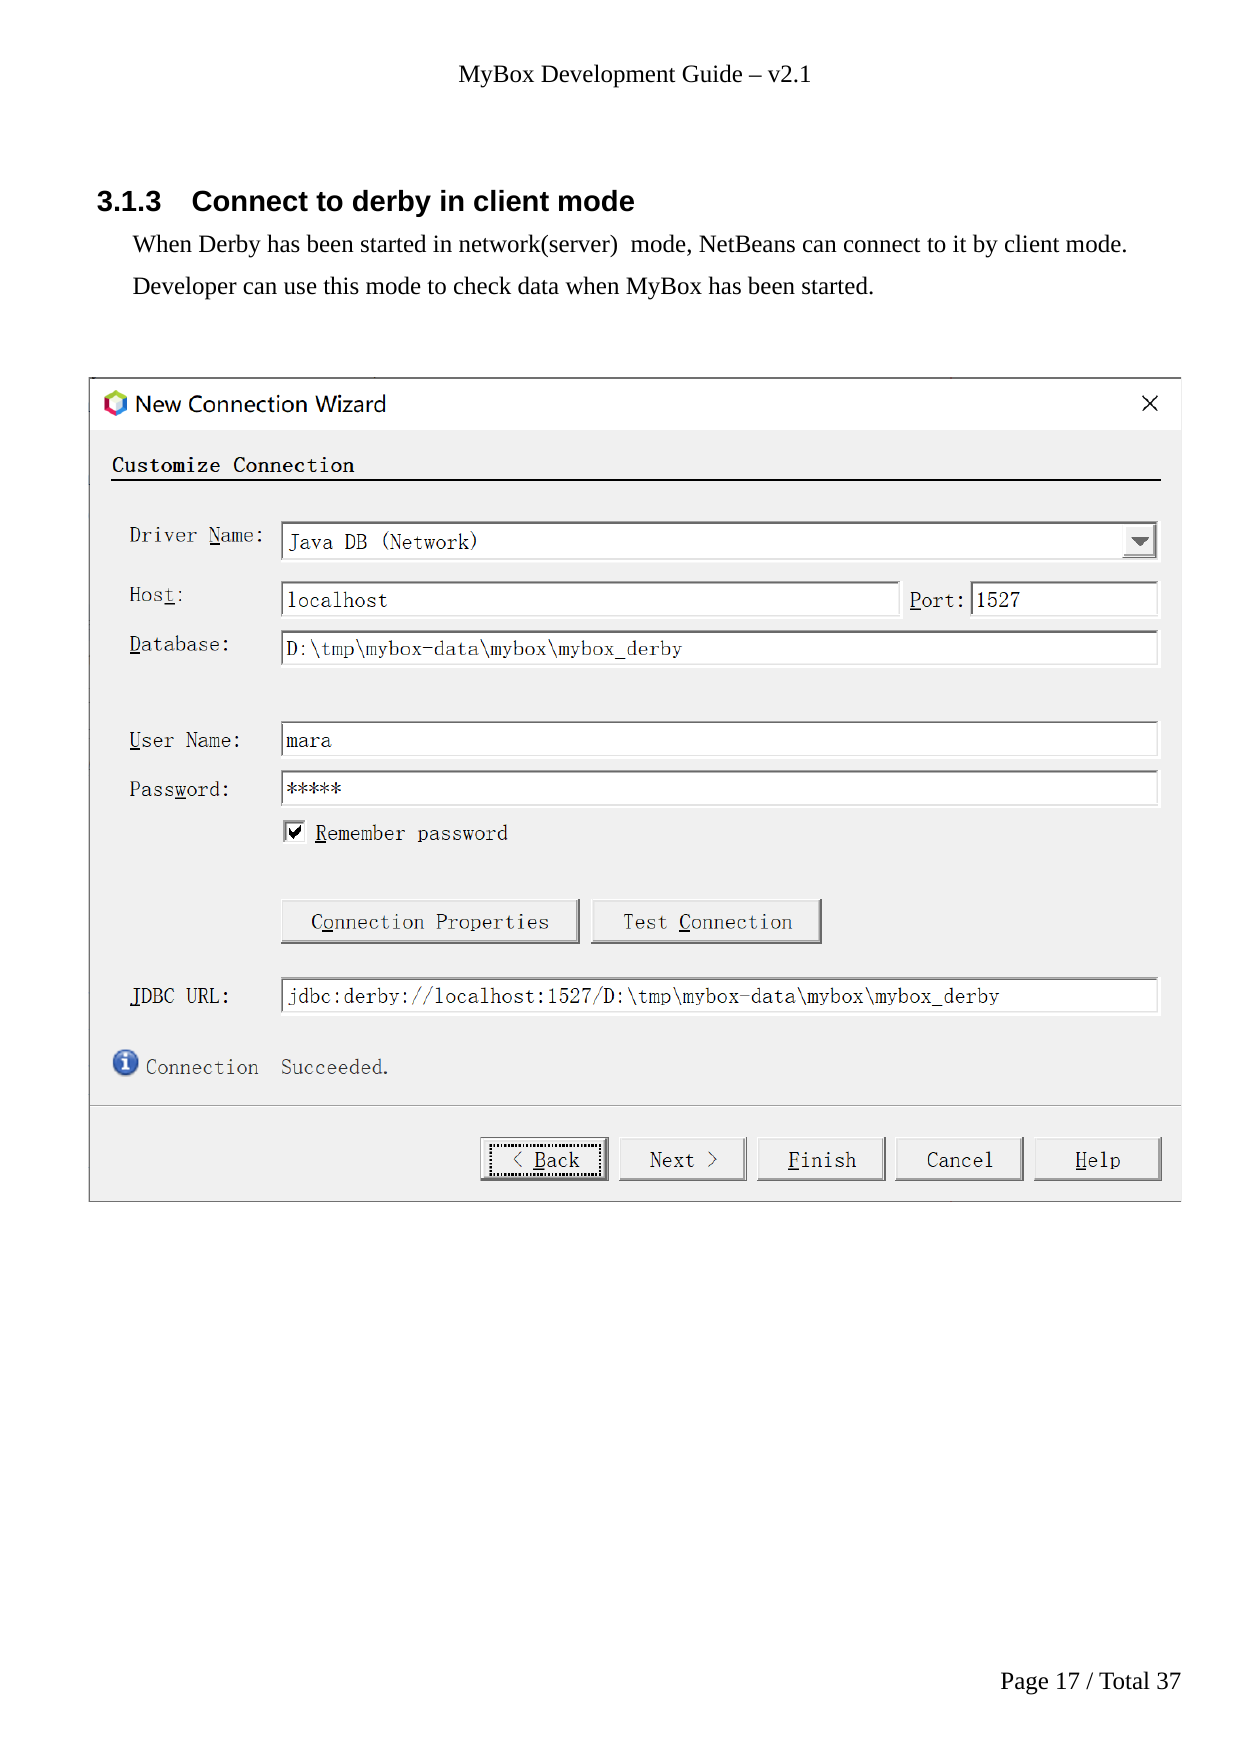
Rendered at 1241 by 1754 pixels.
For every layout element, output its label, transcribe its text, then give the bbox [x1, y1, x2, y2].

text Developer can use this mode to check data when MyBox has been started. [88, 271, 1181, 299]
text When Derby has been started in network(server) mode, NetBeans can connect to it by client mode. [88, 229, 1181, 258]
picture [88, 377, 1182, 1202]
subtitle Connect to derby in client mode [88, 183, 1181, 217]
